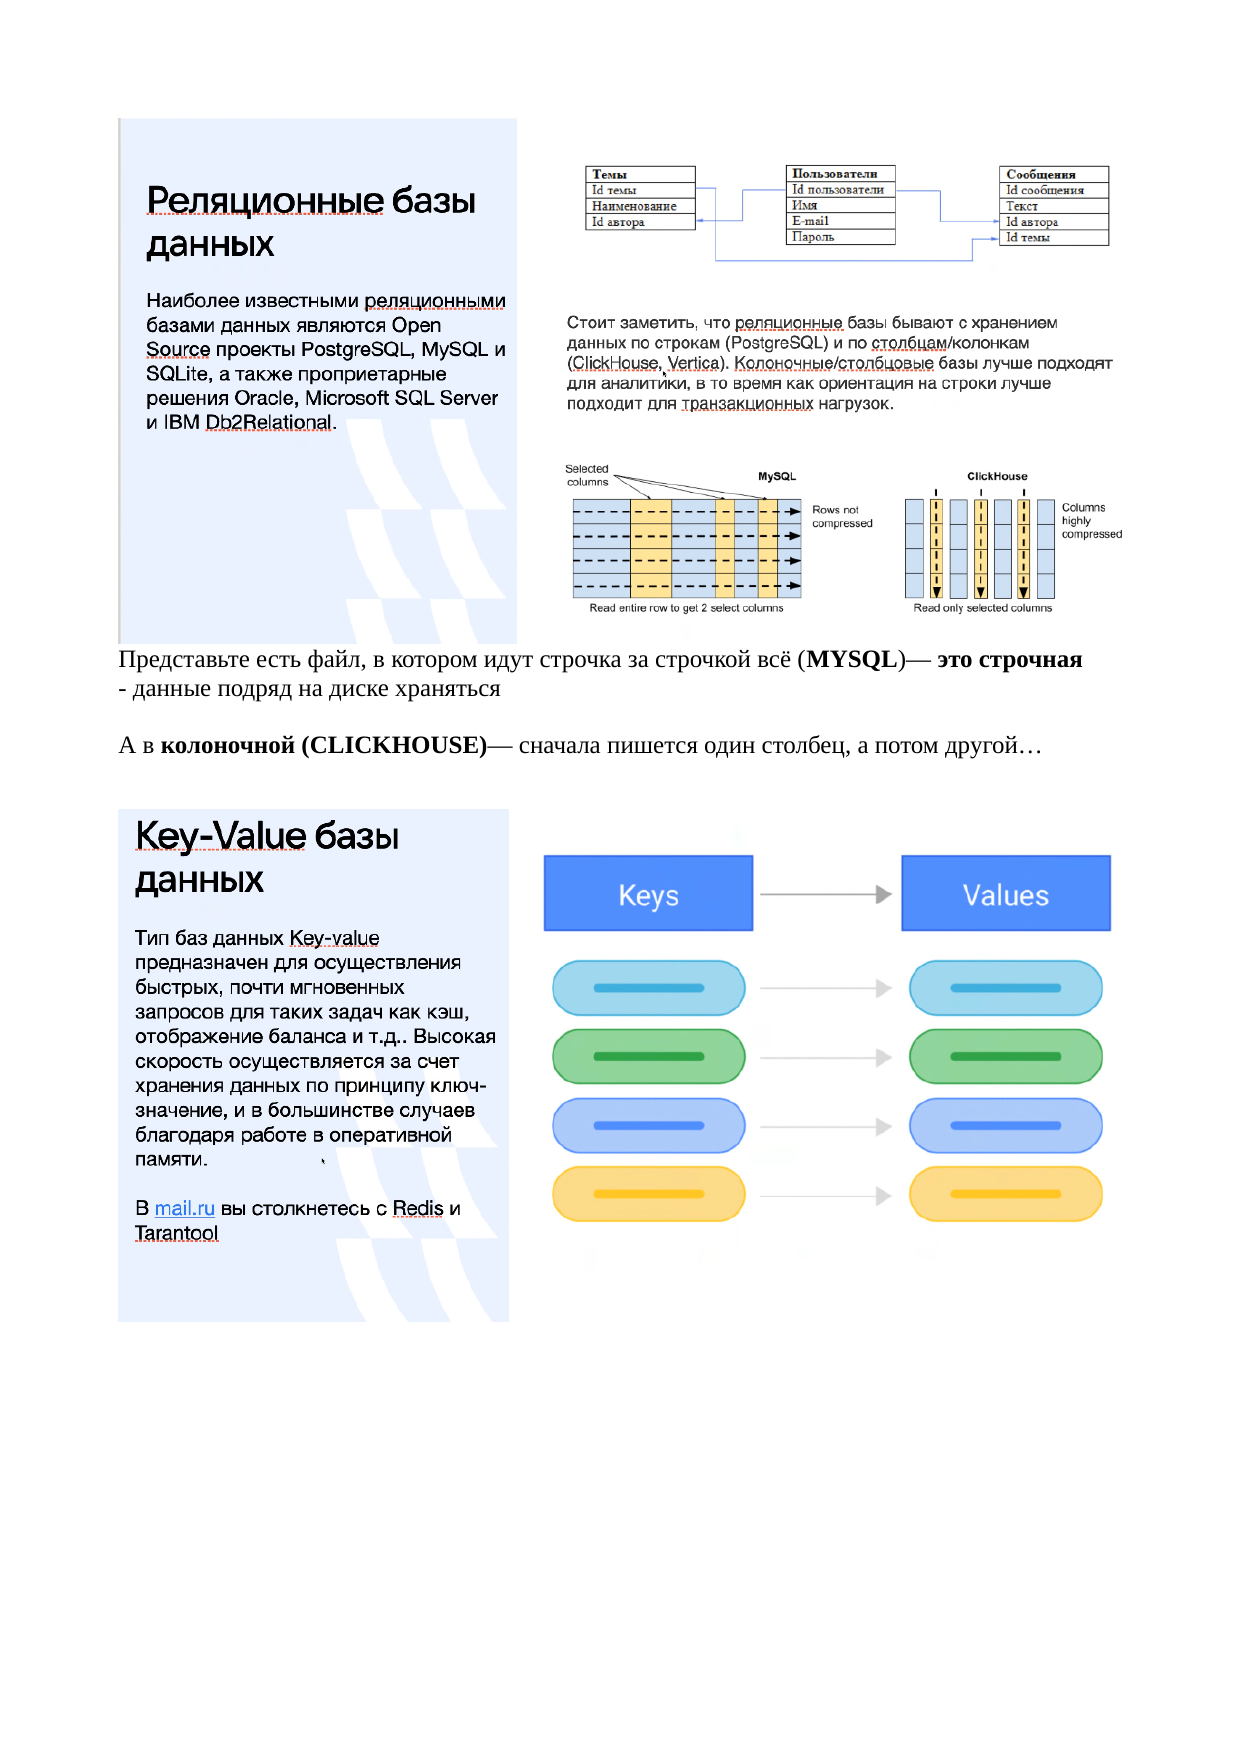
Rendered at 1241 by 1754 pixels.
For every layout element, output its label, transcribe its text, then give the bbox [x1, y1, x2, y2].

picture [118, 809, 1123, 1322]
picture [118, 118, 1123, 644]
text - данные подряд на диске храняться [118, 673, 1122, 701]
text А в колоночной (CLICKHOUSE)— сначала пишется один столбец, а потом другой… [118, 730, 1122, 759]
text Представьте есть файл, в котором идут строчка за строчкой всё (MYSQL)— это строчная [118, 644, 1122, 673]
